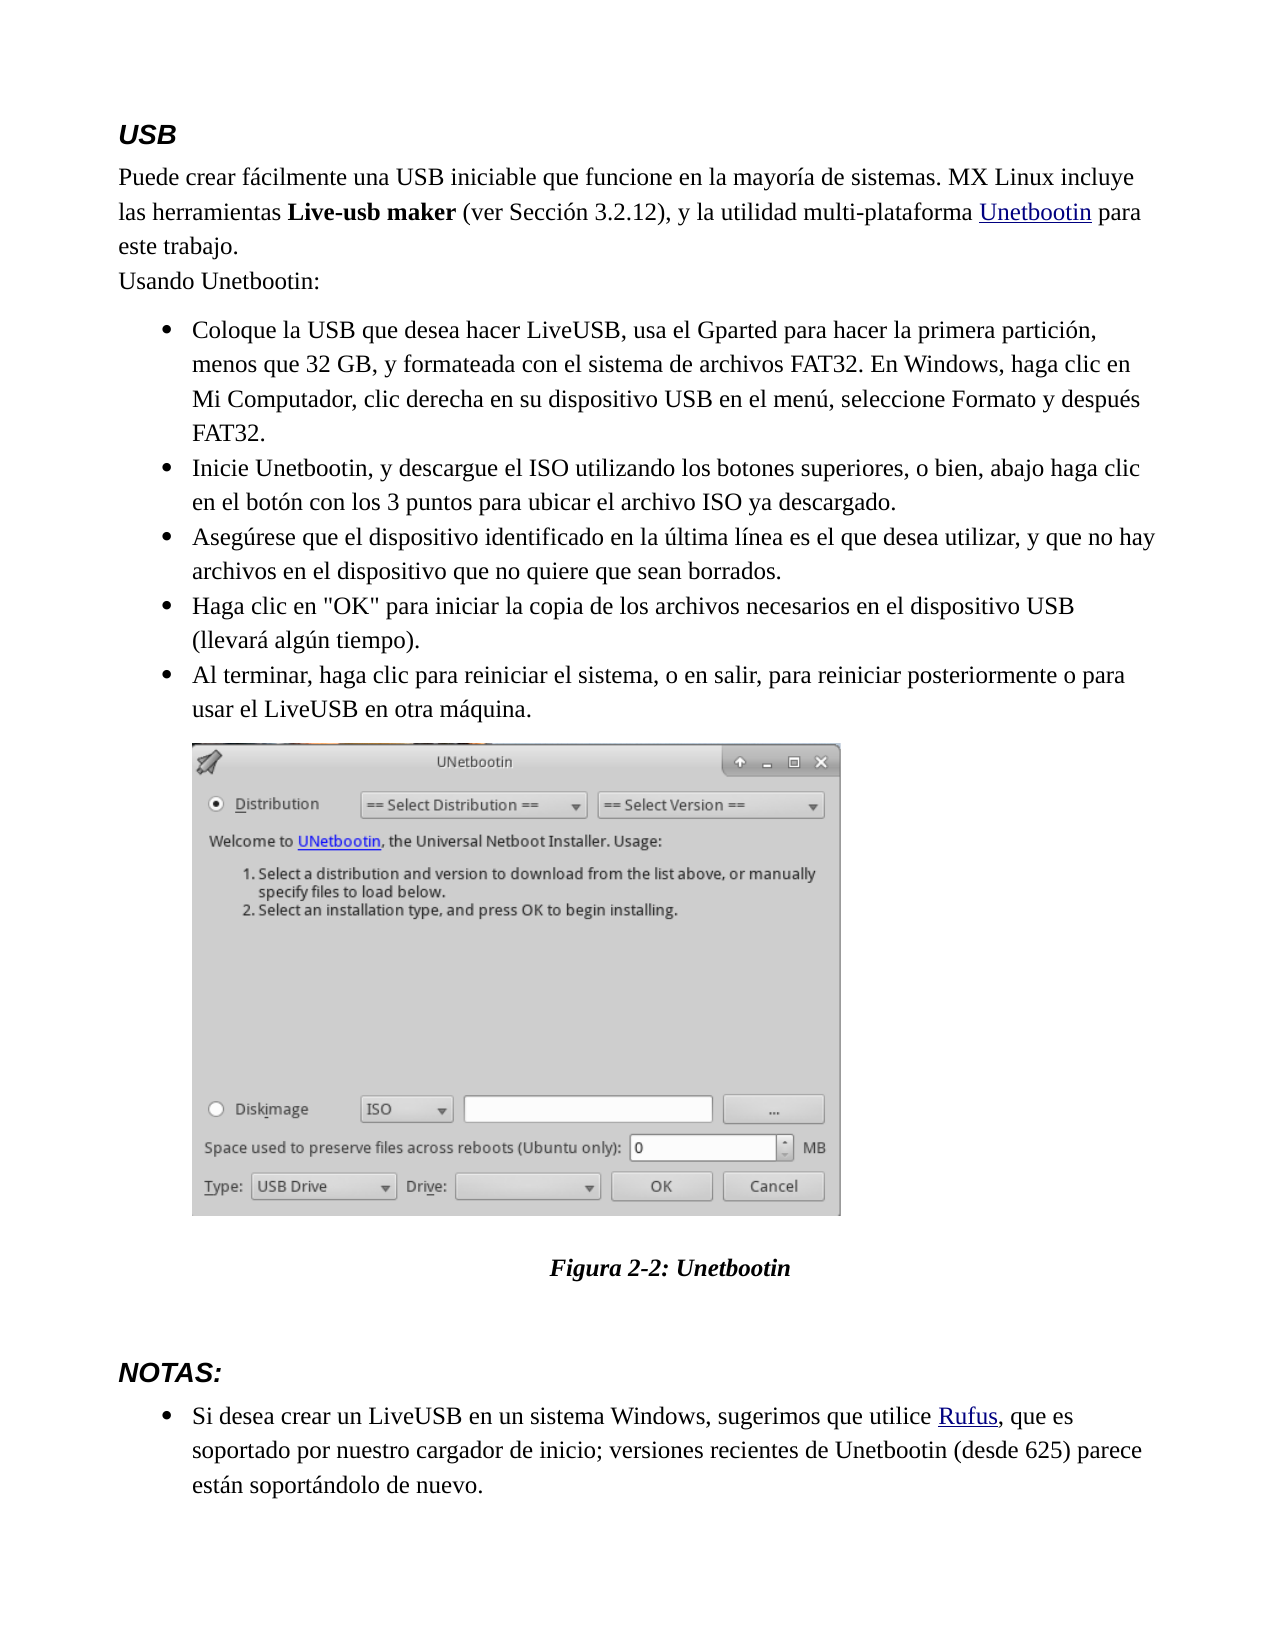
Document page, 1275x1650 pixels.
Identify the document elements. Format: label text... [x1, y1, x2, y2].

list Si desea crear un LiveUSB en un sistema Windows, sugerimos que utilice Rufus, que es soportado por nuestro cargador de inicio; versiones recientes de Unetbootin (desde 625) parece están soportándolo de nuevo. [162, 1401, 1157, 1498]
text Figura 2-2: Unetbootin [118, 1253, 1157, 1282]
list Haga clic en "OK" para iniciar la copia de los archivos necesarios en el dispositivo USB (llevará algún tiempo). [162, 591, 1157, 654]
list Coloque la USB que desea hacer LiveUSB, usa el Gparted para hacer la primera partición, menos que 32 GB, y formateada con el sistema de archivos FAT32. En Windows, haga clic en Mi Computador, clic derecha en su dispositivo USB en el menú, seleccione Formato y después FAT32. [162, 315, 1157, 447]
list Inicie Unetbootin, y descargue el ISO utilizando los botones superiores, o bien, abajo haga clic en el botón con los 3 puntos para ubicar el archivo ISO ya descargado. [162, 453, 1157, 516]
text Usando Unetbootin: [118, 266, 1157, 295]
subtitle NOTAS: [118, 1356, 1157, 1388]
text Puede crear fácilmente una USB iniciable que funcione en la mayoría de sistemas. MX Linux incluye las herramientas Live-usb maker (ver Sección 3.2.12), y la utilidad multi-plataforma Unetbootin para este trabajo. [118, 162, 1157, 260]
subtitle USB [118, 118, 1157, 150]
list Asegúrese que el dispositivo identificado en la última línea es el que desea utilizar, y que no hay archivos en el dispositivo que no quiere que sean borrados. [162, 522, 1157, 585]
list Al terminar, haga clic para reiniciar el sistema, o en salir, para reiniciar posteriormente o para usar el LiveUSB en otra máquina. [162, 660, 1157, 723]
picture [192, 743, 841, 1216]
